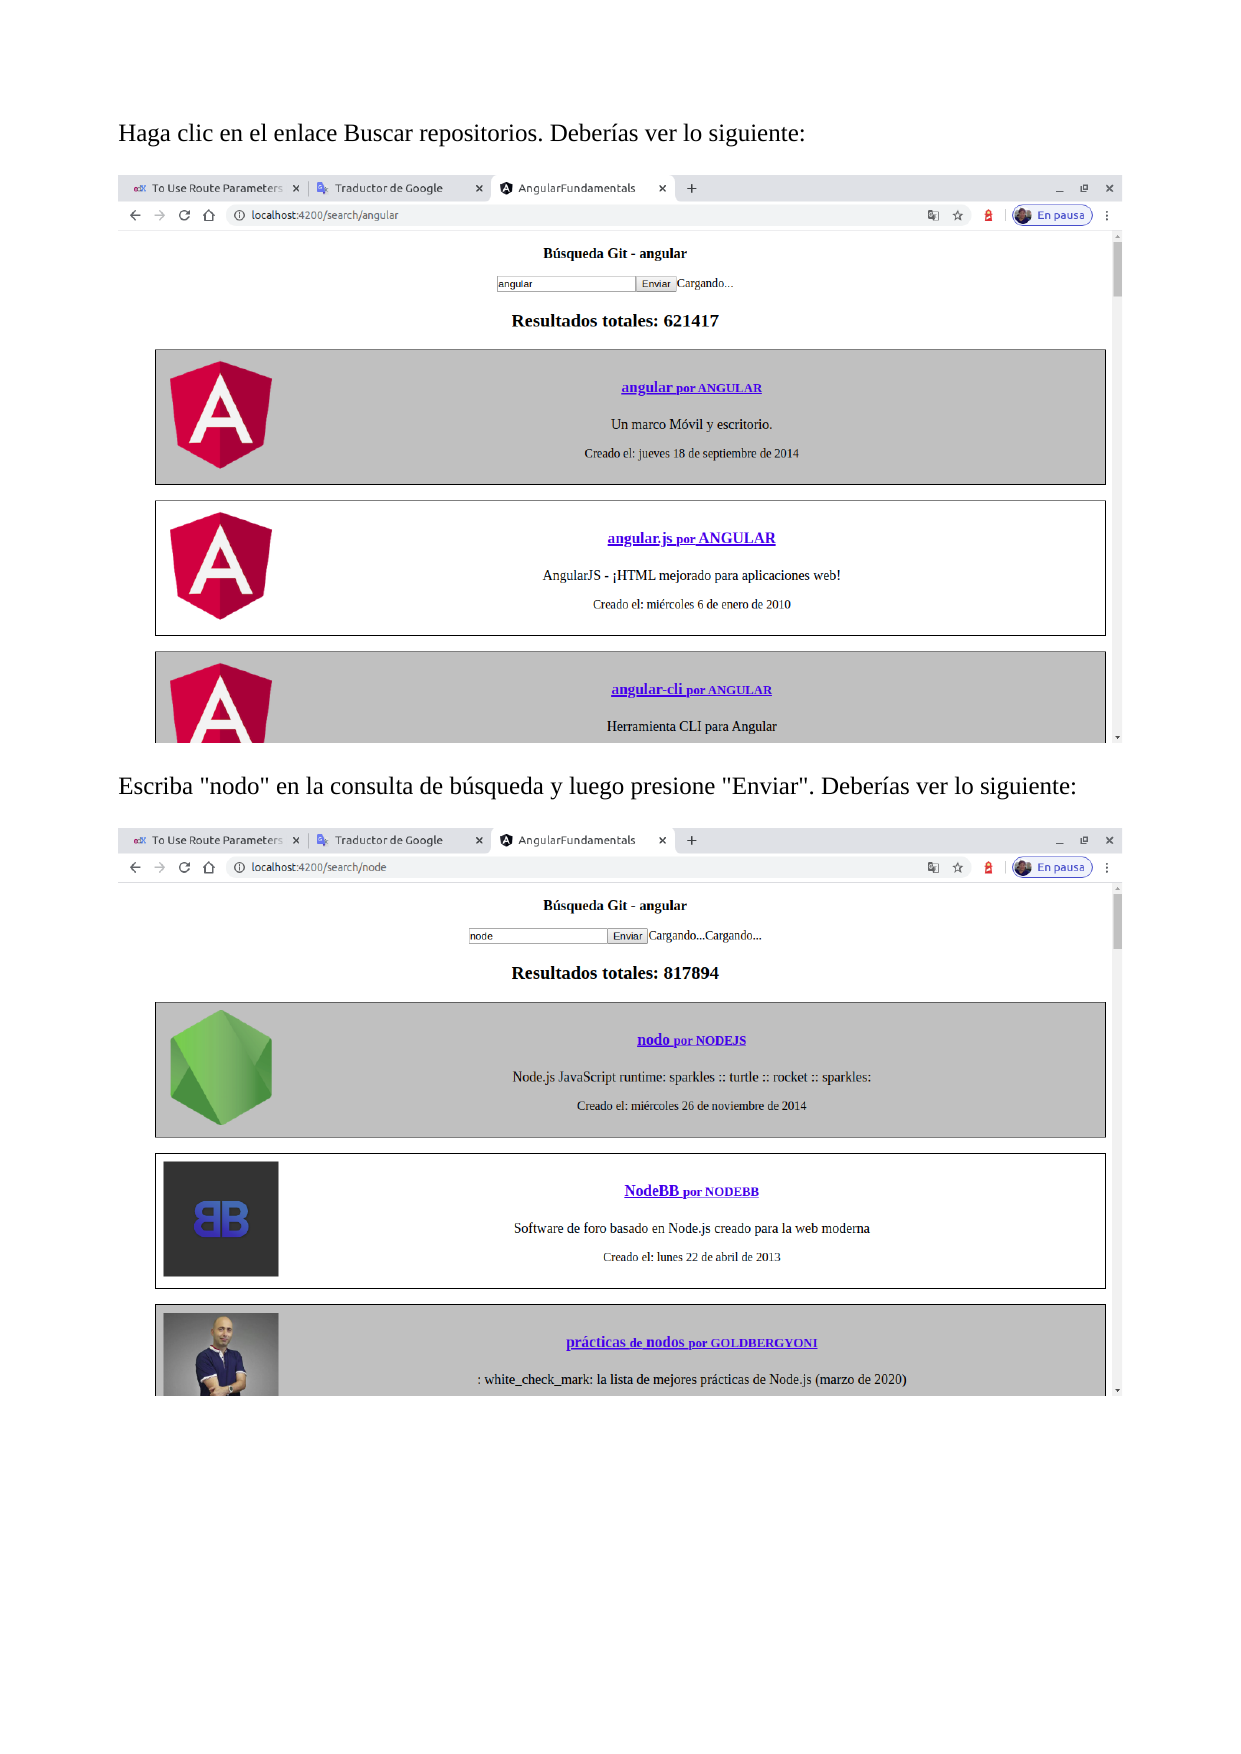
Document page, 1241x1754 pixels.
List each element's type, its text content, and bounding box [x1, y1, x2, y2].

text Escriba "nodo" en la consulta de búsqueda y luego presione "Enviar". Deberías ver lo siguiente: [118, 771, 1122, 800]
picture [118, 175, 1123, 743]
text Haga clic en el enlace Buscar repositorios. Deberías ver lo siguiente: [118, 118, 1122, 147]
picture [118, 828, 1123, 1396]
